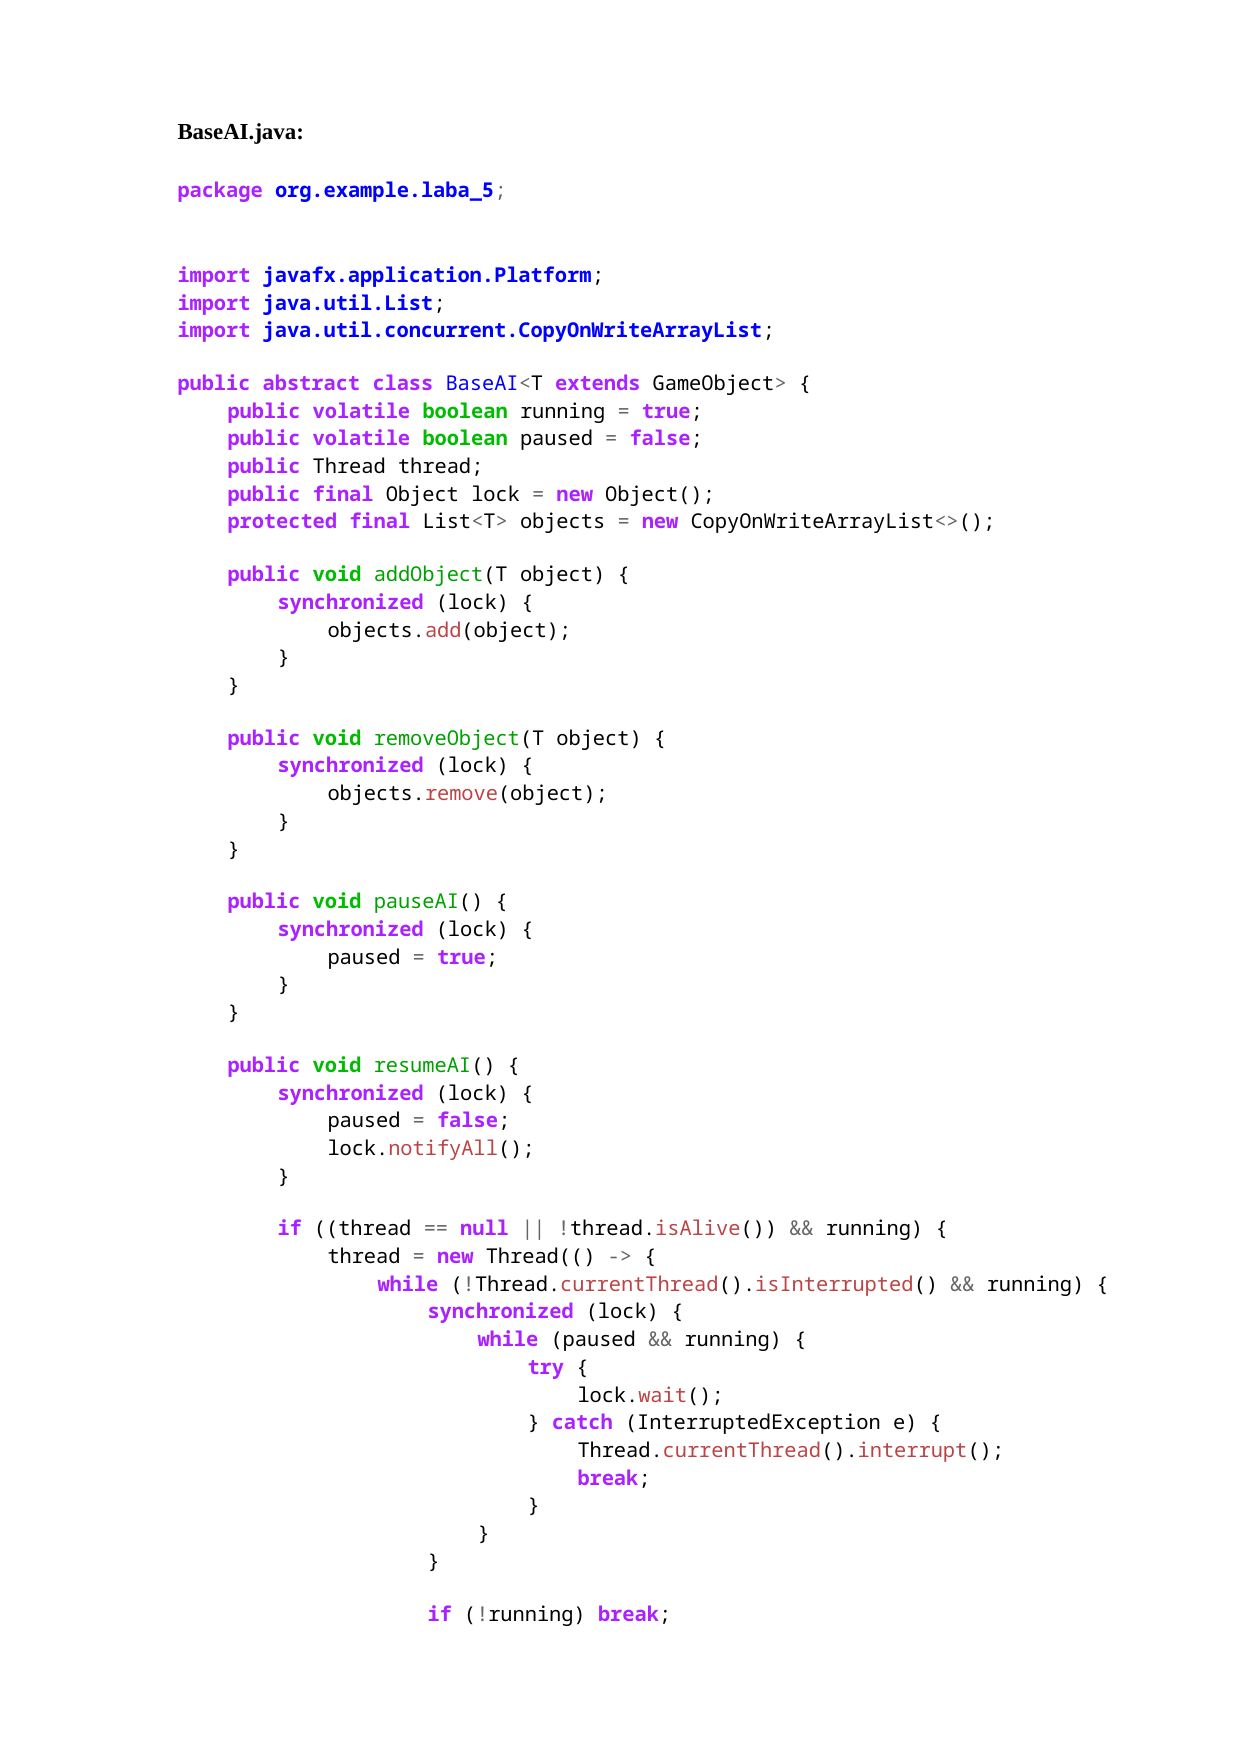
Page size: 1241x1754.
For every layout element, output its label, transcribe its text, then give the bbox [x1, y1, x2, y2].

text synchronized (lock) { [177, 751, 1152, 779]
text public final Object lock = new Object(); [177, 479, 1152, 507]
text public void removeObject(T object) { [177, 723, 1152, 751]
text paused = true; [177, 942, 1152, 970]
text protected final List<T> objects = new CopyOnWriteArrayList<>(); [177, 507, 1152, 535]
text public Thread thread; [177, 452, 1152, 479]
text } catch (InterruptedException e) { [177, 1408, 1152, 1436]
text } [177, 643, 1152, 671]
text } [177, 671, 1152, 698]
text synchronized (lock) { [177, 914, 1152, 942]
text import javafx.application.Platform; [177, 260, 1152, 288]
text } [177, 970, 1152, 998]
text public void pauseAI() { [177, 887, 1152, 914]
text while (paused && running) { [177, 1325, 1152, 1352]
text public volatile boolean paused = false; [177, 424, 1152, 452]
text while (!Thread.currentThread().isInterrupted() && running) { [177, 1269, 1152, 1297]
text objects.add(object); [177, 615, 1152, 643]
text break; [177, 1463, 1152, 1491]
text package org.example.laba_5; [177, 176, 1152, 204]
text thread = new Thread(() -> { [177, 1242, 1152, 1269]
text } [177, 1546, 1152, 1574]
text public abstract class BaseAI<T extends GameObject> { [177, 368, 1152, 396]
text public volatile boolean running = true; [177, 396, 1152, 424]
text lock.wait(); [177, 1380, 1152, 1408]
text public void resumeAI() { [177, 1050, 1152, 1078]
text lock.notifyAll(); [177, 1133, 1152, 1161]
text paused = false; [177, 1106, 1152, 1133]
text } [177, 834, 1152, 862]
text try { [177, 1352, 1152, 1380]
text synchronized (lock) { [177, 1297, 1152, 1325]
text } [177, 998, 1152, 1025]
text } [177, 1491, 1152, 1519]
text if (!running) break; [177, 1599, 1152, 1627]
text objects.remove(object); [177, 779, 1152, 806]
text } [177, 806, 1152, 834]
text import java.util.concurrent.CopyOnWriteArrayList; [177, 316, 1152, 343]
text } [177, 1161, 1152, 1189]
text import java.util.List; [177, 288, 1152, 316]
text synchronized (lock) { [177, 1078, 1152, 1106]
text BaseAI.java: [177, 118, 1152, 144]
text Thread.currentThread().interrupt(); [177, 1436, 1152, 1463]
text } [177, 1519, 1152, 1546]
text if ((thread == null || !thread.isAlive()) && running) { [177, 1214, 1152, 1242]
text synchronized (lock) { [177, 587, 1152, 615]
text public void addObject(T object) { [177, 560, 1152, 587]
